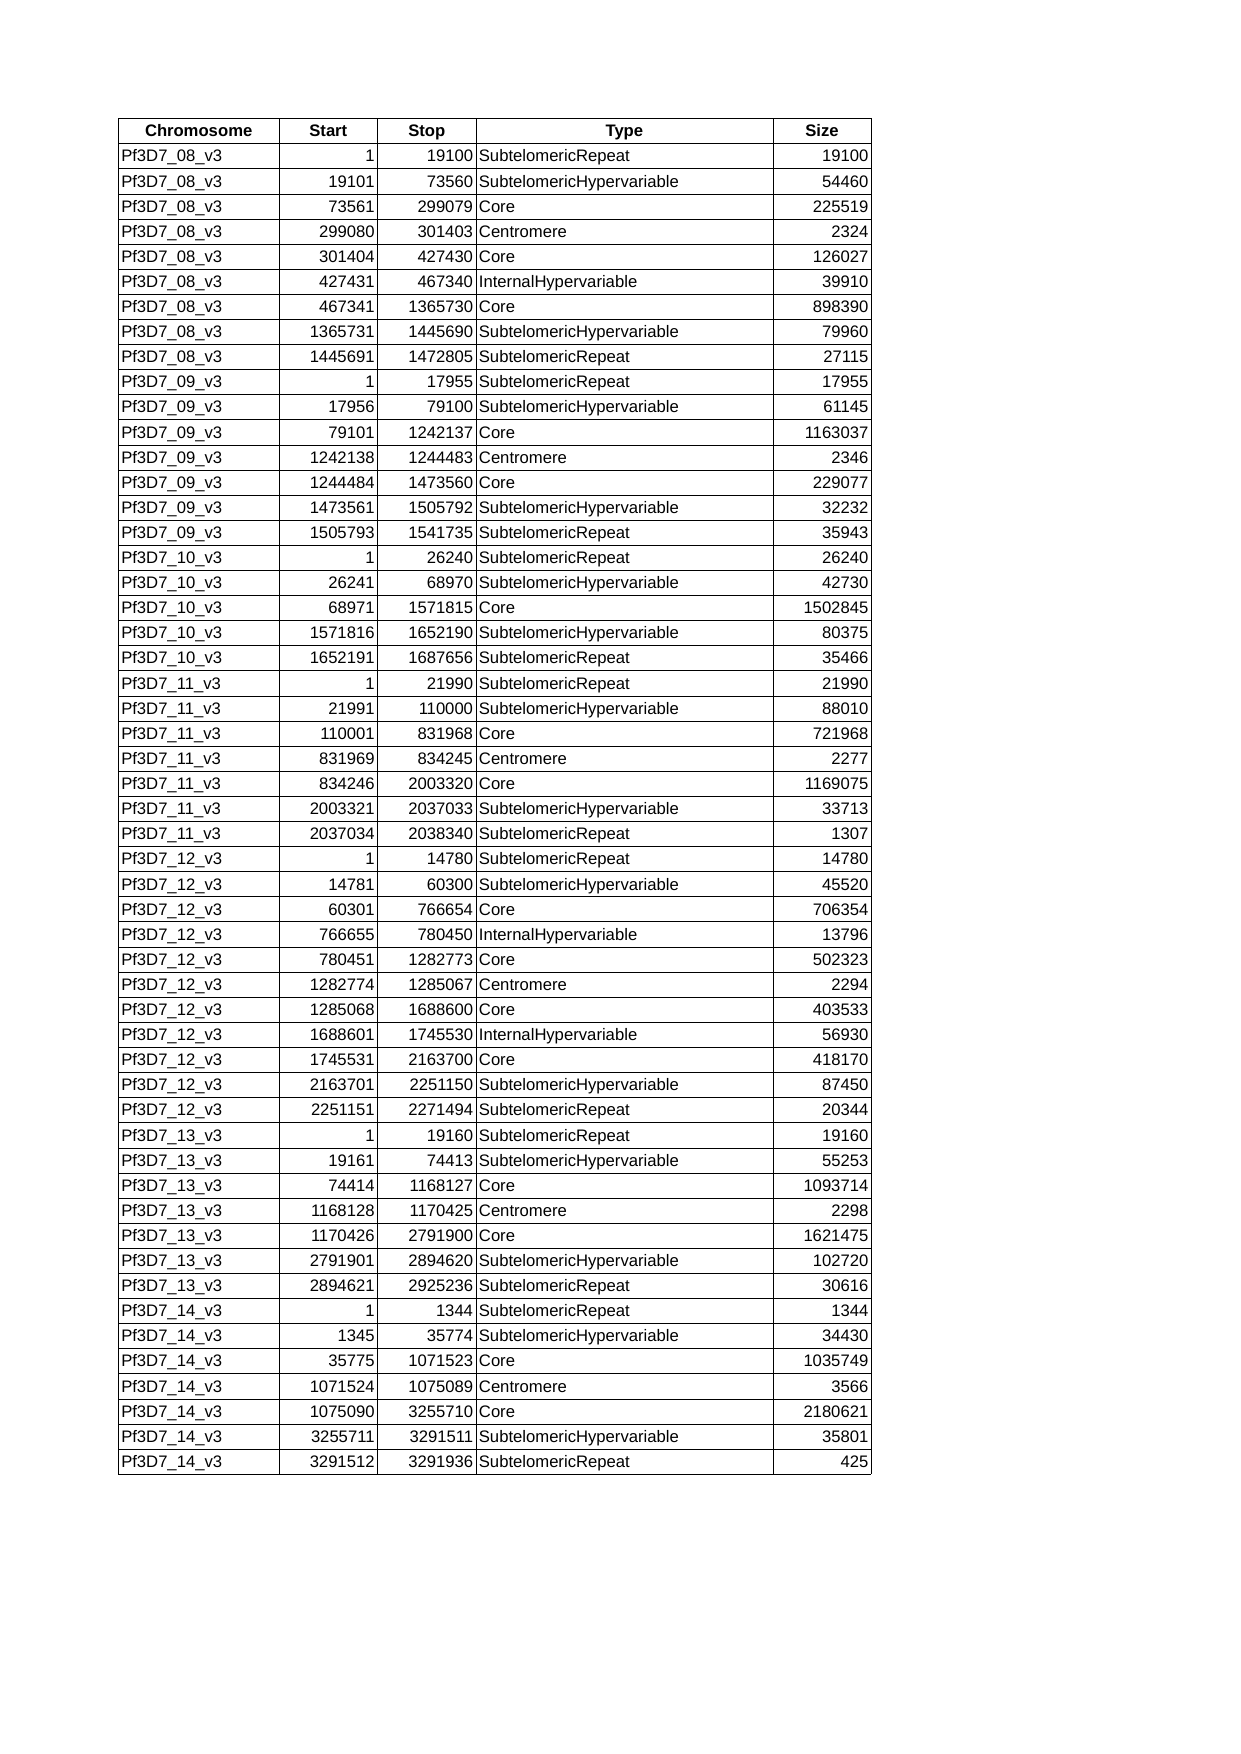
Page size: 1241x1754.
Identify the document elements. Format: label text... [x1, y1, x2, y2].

table_cell Pf3D7_13_v3 [119, 1274, 279, 1298]
table_cell Pf3D7_10_v3 [119, 621, 279, 645]
table_cell 79960 [774, 320, 871, 344]
table_cell 1285067 [378, 973, 476, 997]
table_cell 2346 [774, 446, 871, 469]
table_cell InternalHypervariable [477, 1023, 773, 1047]
table_cell 68971 [280, 596, 377, 620]
table_cell 1745531 [280, 1048, 377, 1072]
table_cell 403533 [774, 998, 871, 1022]
table_cell SubtelomericHypervariable [477, 395, 773, 419]
table_cell 73561 [280, 195, 377, 218]
table_cell Pf3D7_08_v3 [119, 195, 279, 218]
table_cell 35943 [774, 521, 871, 545]
table_cell Pf3D7_10_v3 [119, 571, 279, 595]
table_cell SubtelomericHypervariable [477, 1249, 773, 1273]
table_cell SubtelomericHypervariable [477, 1324, 773, 1348]
table_cell 1688600 [378, 998, 476, 1022]
table_cell Pf3D7_08_v3 [119, 320, 279, 344]
table_cell 1 [280, 144, 377, 168]
table_cell 1 [280, 671, 377, 696]
table_cell SubtelomericHypervariable [477, 320, 773, 344]
table_cell 1505792 [378, 496, 476, 520]
table_cell SubtelomericRepeat [477, 847, 773, 871]
table_cell Pf3D7_12_v3 [119, 922, 279, 947]
table_cell 1344 [774, 1299, 871, 1323]
table_cell 19160 [774, 1123, 871, 1147]
table_cell 14780 [378, 847, 476, 871]
table_cell 14781 [280, 872, 377, 896]
table_cell SubtelomericRepeat [477, 144, 773, 168]
table_cell 1652191 [280, 646, 377, 670]
table_cell 721968 [774, 722, 871, 746]
table_cell Pf3D7_14_v3 [119, 1299, 279, 1323]
table_cell 766655 [280, 922, 377, 947]
table_cell Core [477, 471, 773, 495]
table_cell 2298 [774, 1199, 871, 1223]
table_cell 1244483 [378, 446, 476, 469]
table_cell 706354 [774, 897, 871, 921]
table_cell Pf3D7_12_v3 [119, 973, 279, 997]
table_cell 1071524 [280, 1374, 377, 1398]
table_cell Pf3D7_08_v3 [119, 169, 279, 193]
table_cell Pf3D7_09_v3 [119, 521, 279, 545]
table_cell Pf3D7_10_v3 [119, 546, 279, 570]
table_cell 1169075 [774, 772, 871, 796]
table_cell 2294 [774, 973, 871, 997]
table_cell 2271494 [378, 1098, 476, 1122]
table_cell 467341 [280, 295, 377, 319]
table_cell 21990 [378, 671, 476, 696]
table_cell 427430 [378, 245, 476, 269]
table_cell 831968 [378, 722, 476, 746]
table_cell Centromere [477, 446, 773, 469]
table_cell 1688601 [280, 1023, 377, 1047]
table_cell Centromere [477, 1374, 773, 1398]
table_cell 87450 [774, 1073, 871, 1097]
table_cell 79100 [378, 395, 476, 419]
table_cell Pf3D7_10_v3 [119, 646, 279, 670]
table_cell 68970 [378, 571, 476, 595]
table_cell 60301 [280, 897, 377, 921]
table_cell 1502845 [774, 596, 871, 620]
table_cell 26240 [774, 546, 871, 570]
table_cell 14780 [774, 847, 871, 871]
table_cell 229077 [774, 471, 871, 495]
table_cell 21990 [774, 671, 871, 696]
table_cell 766654 [378, 897, 476, 921]
table_cell Pf3D7_09_v3 [119, 370, 279, 394]
table_cell 34430 [774, 1324, 871, 1348]
table_cell 73560 [378, 169, 476, 193]
table_cell 35774 [378, 1324, 476, 1348]
table_cell 1473560 [378, 471, 476, 495]
table_header Type [477, 119, 773, 143]
table_cell 898390 [774, 295, 871, 319]
table_cell 3291512 [280, 1450, 377, 1474]
table_cell 1071523 [378, 1349, 476, 1373]
table_cell SubtelomericRepeat [477, 671, 773, 696]
table_cell Pf3D7_13_v3 [119, 1199, 279, 1223]
table_cell Pf3D7_09_v3 [119, 420, 279, 444]
table_cell 3566 [774, 1374, 871, 1398]
table_cell 17956 [280, 395, 377, 419]
table_cell SubtelomericHypervariable [477, 797, 773, 821]
table_cell 19100 [774, 144, 871, 168]
table_cell 1472805 [378, 345, 476, 369]
table_cell SubtelomericRepeat [477, 1098, 773, 1122]
table_header Start [280, 119, 377, 143]
table_cell 2791901 [280, 1249, 377, 1273]
table_cell Centromere [477, 220, 773, 244]
table_cell Core [477, 897, 773, 921]
table_cell 2324 [774, 220, 871, 244]
table_header Stop [378, 119, 476, 143]
table_cell Pf3D7_08_v3 [119, 220, 279, 244]
table_cell Pf3D7_09_v3 [119, 395, 279, 419]
table_cell Core [477, 295, 773, 319]
table_cell 2251151 [280, 1098, 377, 1122]
table_cell 126027 [774, 245, 871, 269]
table_cell 79101 [280, 420, 377, 444]
table_cell Pf3D7_13_v3 [119, 1174, 279, 1198]
table_cell 3291936 [378, 1450, 476, 1474]
table_cell SubtelomericRepeat [477, 1123, 773, 1147]
table_cell Pf3D7_12_v3 [119, 872, 279, 896]
table_cell Core [477, 420, 773, 444]
table_cell 3291511 [378, 1425, 476, 1449]
table_cell 54460 [774, 169, 871, 193]
table_cell Pf3D7_08_v3 [119, 144, 279, 168]
table_cell Centromere [477, 973, 773, 997]
table_cell Pf3D7_09_v3 [119, 471, 279, 495]
table_cell Pf3D7_13_v3 [119, 1249, 279, 1273]
table_cell Core [477, 1224, 773, 1248]
table_cell SubtelomericRepeat [477, 370, 773, 394]
table_cell SubtelomericHypervariable [477, 496, 773, 520]
table_cell 502323 [774, 948, 871, 972]
table_cell 19160 [378, 1123, 476, 1147]
table_cell Pf3D7_14_v3 [119, 1324, 279, 1348]
table_cell 1307 [774, 822, 871, 846]
table_cell 61145 [774, 395, 871, 419]
table_cell Centromere [477, 747, 773, 771]
table_cell SubtelomericRepeat [477, 521, 773, 545]
table_cell 1473561 [280, 496, 377, 520]
table_cell 1168127 [378, 1174, 476, 1198]
table_cell 88010 [774, 697, 871, 721]
table_cell 1571816 [280, 621, 377, 645]
table_cell Core [477, 1048, 773, 1072]
table_cell 17955 [774, 370, 871, 394]
table_cell 21991 [280, 697, 377, 721]
table_cell 1652190 [378, 621, 476, 645]
table_cell 35775 [280, 1349, 377, 1373]
table_cell Core [477, 948, 773, 972]
table_cell 1505793 [280, 521, 377, 545]
table_cell Core [477, 245, 773, 269]
table_cell 1365731 [280, 320, 377, 344]
table_cell Pf3D7_14_v3 [119, 1425, 279, 1449]
table_cell Pf3D7_13_v3 [119, 1224, 279, 1248]
table_cell 425 [774, 1450, 871, 1474]
table_cell 1170426 [280, 1224, 377, 1248]
table_cell 1093714 [774, 1174, 871, 1198]
table_cell SubtelomericRepeat [477, 345, 773, 369]
table_cell 1075090 [280, 1400, 377, 1423]
table_cell 780450 [378, 922, 476, 947]
table_cell 1075089 [378, 1374, 476, 1398]
table_cell 2894620 [378, 1249, 476, 1273]
table_cell SubtelomericHypervariable [477, 571, 773, 595]
table_cell SubtelomericHypervariable [477, 1073, 773, 1097]
table_cell 3255710 [378, 1400, 476, 1423]
table_cell Pf3D7_12_v3 [119, 1073, 279, 1097]
table_cell 834246 [280, 772, 377, 796]
table_cell 35801 [774, 1425, 871, 1449]
table_cell 19161 [280, 1149, 377, 1172]
table_cell 1345 [280, 1324, 377, 1348]
table_cell 2894621 [280, 1274, 377, 1298]
table_cell Pf3D7_12_v3 [119, 998, 279, 1022]
table_cell 1 [280, 1123, 377, 1147]
table_cell 1170425 [378, 1199, 476, 1223]
table_cell SubtelomericHypervariable [477, 621, 773, 645]
table_cell 467340 [378, 270, 476, 294]
table_cell SubtelomericHypervariable [477, 872, 773, 896]
table_cell 2037033 [378, 797, 476, 821]
table_cell Pf3D7_14_v3 [119, 1400, 279, 1423]
table_cell Pf3D7_09_v3 [119, 496, 279, 520]
table_cell SubtelomericRepeat [477, 1274, 773, 1298]
table_cell 74413 [378, 1149, 476, 1172]
table_cell Pf3D7_12_v3 [119, 1098, 279, 1122]
table_cell 27115 [774, 345, 871, 369]
table_cell Pf3D7_14_v3 [119, 1374, 279, 1398]
table_cell 1745530 [378, 1023, 476, 1047]
table_cell 1244484 [280, 471, 377, 495]
table_header Size [774, 119, 871, 143]
table_cell Pf3D7_12_v3 [119, 948, 279, 972]
table_cell SubtelomericRepeat [477, 1450, 773, 1474]
table_cell 1242137 [378, 420, 476, 444]
table_cell 74414 [280, 1174, 377, 1198]
table_cell 1 [280, 370, 377, 394]
table_cell 56930 [774, 1023, 871, 1047]
table_cell Pf3D7_12_v3 [119, 1048, 279, 1072]
table_cell 2038340 [378, 822, 476, 846]
table_cell 1 [280, 546, 377, 570]
table_cell 1445691 [280, 345, 377, 369]
table_cell 301403 [378, 220, 476, 244]
table_cell 55253 [774, 1149, 871, 1172]
table_cell 30616 [774, 1274, 871, 1298]
table_cell Pf3D7_08_v3 [119, 345, 279, 369]
table_cell 1571815 [378, 596, 476, 620]
table_cell 20344 [774, 1098, 871, 1122]
table_cell 1621475 [774, 1224, 871, 1248]
table_cell Pf3D7_11_v3 [119, 697, 279, 721]
table_cell 834245 [378, 747, 476, 771]
table_cell SubtelomericRepeat [477, 822, 773, 846]
table_cell Pf3D7_08_v3 [119, 270, 279, 294]
table_cell Pf3D7_11_v3 [119, 671, 279, 696]
table_cell 35466 [774, 646, 871, 670]
table_cell 17955 [378, 370, 476, 394]
table_cell 418170 [774, 1048, 871, 1072]
table_cell 1687656 [378, 646, 476, 670]
table_cell 2163700 [378, 1048, 476, 1072]
table_cell Pf3D7_11_v3 [119, 722, 279, 746]
table_cell SubtelomericRepeat [477, 546, 773, 570]
table_cell 2925236 [378, 1274, 476, 1298]
table_cell 26241 [280, 571, 377, 595]
table_cell Core [477, 772, 773, 796]
table_cell Pf3D7_12_v3 [119, 897, 279, 921]
table_cell Centromere [477, 1199, 773, 1223]
table_cell 1541735 [378, 521, 476, 545]
table_cell 1282773 [378, 948, 476, 972]
table_cell Pf3D7_12_v3 [119, 1023, 279, 1047]
table_cell Pf3D7_14_v3 [119, 1450, 279, 1474]
table_cell Pf3D7_11_v3 [119, 747, 279, 771]
table_cell 1035749 [774, 1349, 871, 1373]
table_cell 299080 [280, 220, 377, 244]
table_cell 1365730 [378, 295, 476, 319]
table_cell 19100 [378, 144, 476, 168]
table_cell Pf3D7_13_v3 [119, 1149, 279, 1172]
table_cell 1282774 [280, 973, 377, 997]
table_cell 42730 [774, 571, 871, 595]
table_cell 1 [280, 847, 377, 871]
table_cell 2180621 [774, 1400, 871, 1423]
table_cell Core [477, 195, 773, 218]
table_cell InternalHypervariable [477, 922, 773, 947]
table_cell Core [477, 1400, 773, 1423]
table_cell 3255711 [280, 1425, 377, 1449]
table_cell 1242138 [280, 446, 377, 469]
table_header Chromosome [119, 119, 279, 143]
table_cell 2003320 [378, 772, 476, 796]
table_cell Pf3D7_12_v3 [119, 847, 279, 871]
table_cell 2163701 [280, 1073, 377, 1097]
table_cell Pf3D7_08_v3 [119, 295, 279, 319]
table_cell 301404 [280, 245, 377, 269]
table_cell 2037034 [280, 822, 377, 846]
table_cell 427431 [280, 270, 377, 294]
table_cell 19101 [280, 169, 377, 193]
table_cell 1285068 [280, 998, 377, 1022]
table_cell InternalHypervariable [477, 270, 773, 294]
table_cell 2277 [774, 747, 871, 771]
table_cell Pf3D7_09_v3 [119, 446, 279, 469]
table_cell SubtelomericHypervariable [477, 169, 773, 193]
table_cell 1 [280, 1299, 377, 1323]
table_cell 45520 [774, 872, 871, 896]
table_cell 2251150 [378, 1073, 476, 1097]
table_cell Pf3D7_11_v3 [119, 822, 279, 846]
table_cell Core [477, 998, 773, 1022]
table_cell SubtelomericRepeat [477, 1299, 773, 1323]
table_cell 1344 [378, 1299, 476, 1323]
table_cell 26240 [378, 546, 476, 570]
table_cell 80375 [774, 621, 871, 645]
table_cell SubtelomericHypervariable [477, 1425, 773, 1449]
table_cell 32232 [774, 496, 871, 520]
table_cell Pf3D7_08_v3 [119, 245, 279, 269]
table_cell 299079 [378, 195, 476, 218]
table_cell Core [477, 596, 773, 620]
table_cell Pf3D7_14_v3 [119, 1349, 279, 1373]
table_cell 831969 [280, 747, 377, 771]
table_cell 225519 [774, 195, 871, 218]
table_cell 110000 [378, 697, 476, 721]
table_cell Core [477, 1349, 773, 1373]
table_cell 13796 [774, 922, 871, 947]
table_cell SubtelomericRepeat [477, 646, 773, 670]
table_cell 102720 [774, 1249, 871, 1273]
table_cell Pf3D7_11_v3 [119, 772, 279, 796]
table_cell Pf3D7_10_v3 [119, 596, 279, 620]
table_cell 1168128 [280, 1199, 377, 1223]
table_cell 2003321 [280, 797, 377, 821]
table_cell 33713 [774, 797, 871, 821]
table_cell 60300 [378, 872, 476, 896]
table_cell 1163037 [774, 420, 871, 444]
table_cell Pf3D7_11_v3 [119, 797, 279, 821]
table_cell Core [477, 722, 773, 746]
table_cell Pf3D7_13_v3 [119, 1123, 279, 1147]
table_cell 2791900 [378, 1224, 476, 1248]
table_cell Core [477, 1174, 773, 1198]
table_cell 1445690 [378, 320, 476, 344]
table_cell 39910 [774, 270, 871, 294]
table_cell 110001 [280, 722, 377, 746]
table_cell 780451 [280, 948, 377, 972]
table_cell SubtelomericHypervariable [477, 1149, 773, 1172]
table_cell SubtelomericHypervariable [477, 697, 773, 721]
